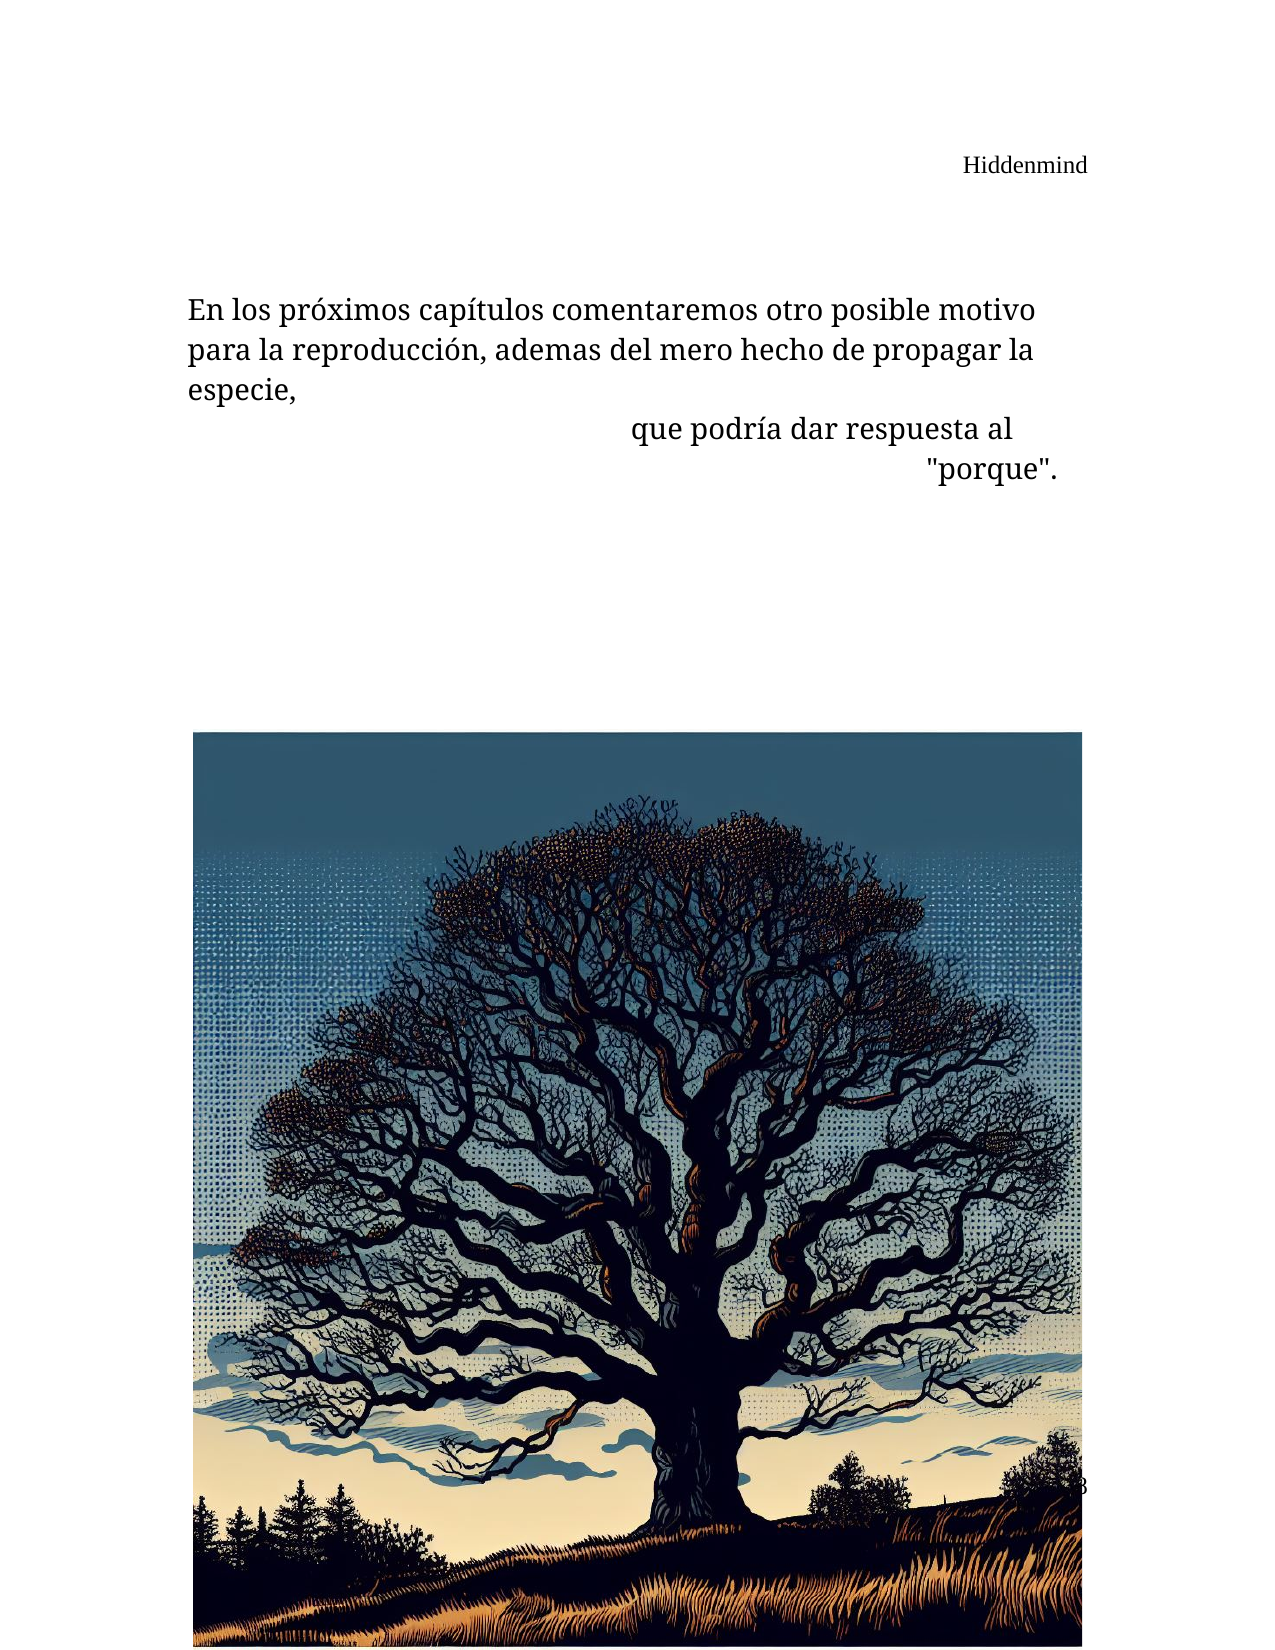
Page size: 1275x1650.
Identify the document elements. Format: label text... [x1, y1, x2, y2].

text que podría dar respuesta al [187, 408, 1087, 448]
text En los próximos capítulos comentaremos otro posible motivo para la reproducción, ademas del mero hecho de propagar la especie, [187, 289, 1087, 408]
picture [193, 729, 1083, 1650]
text "porque". [187, 448, 1087, 488]
